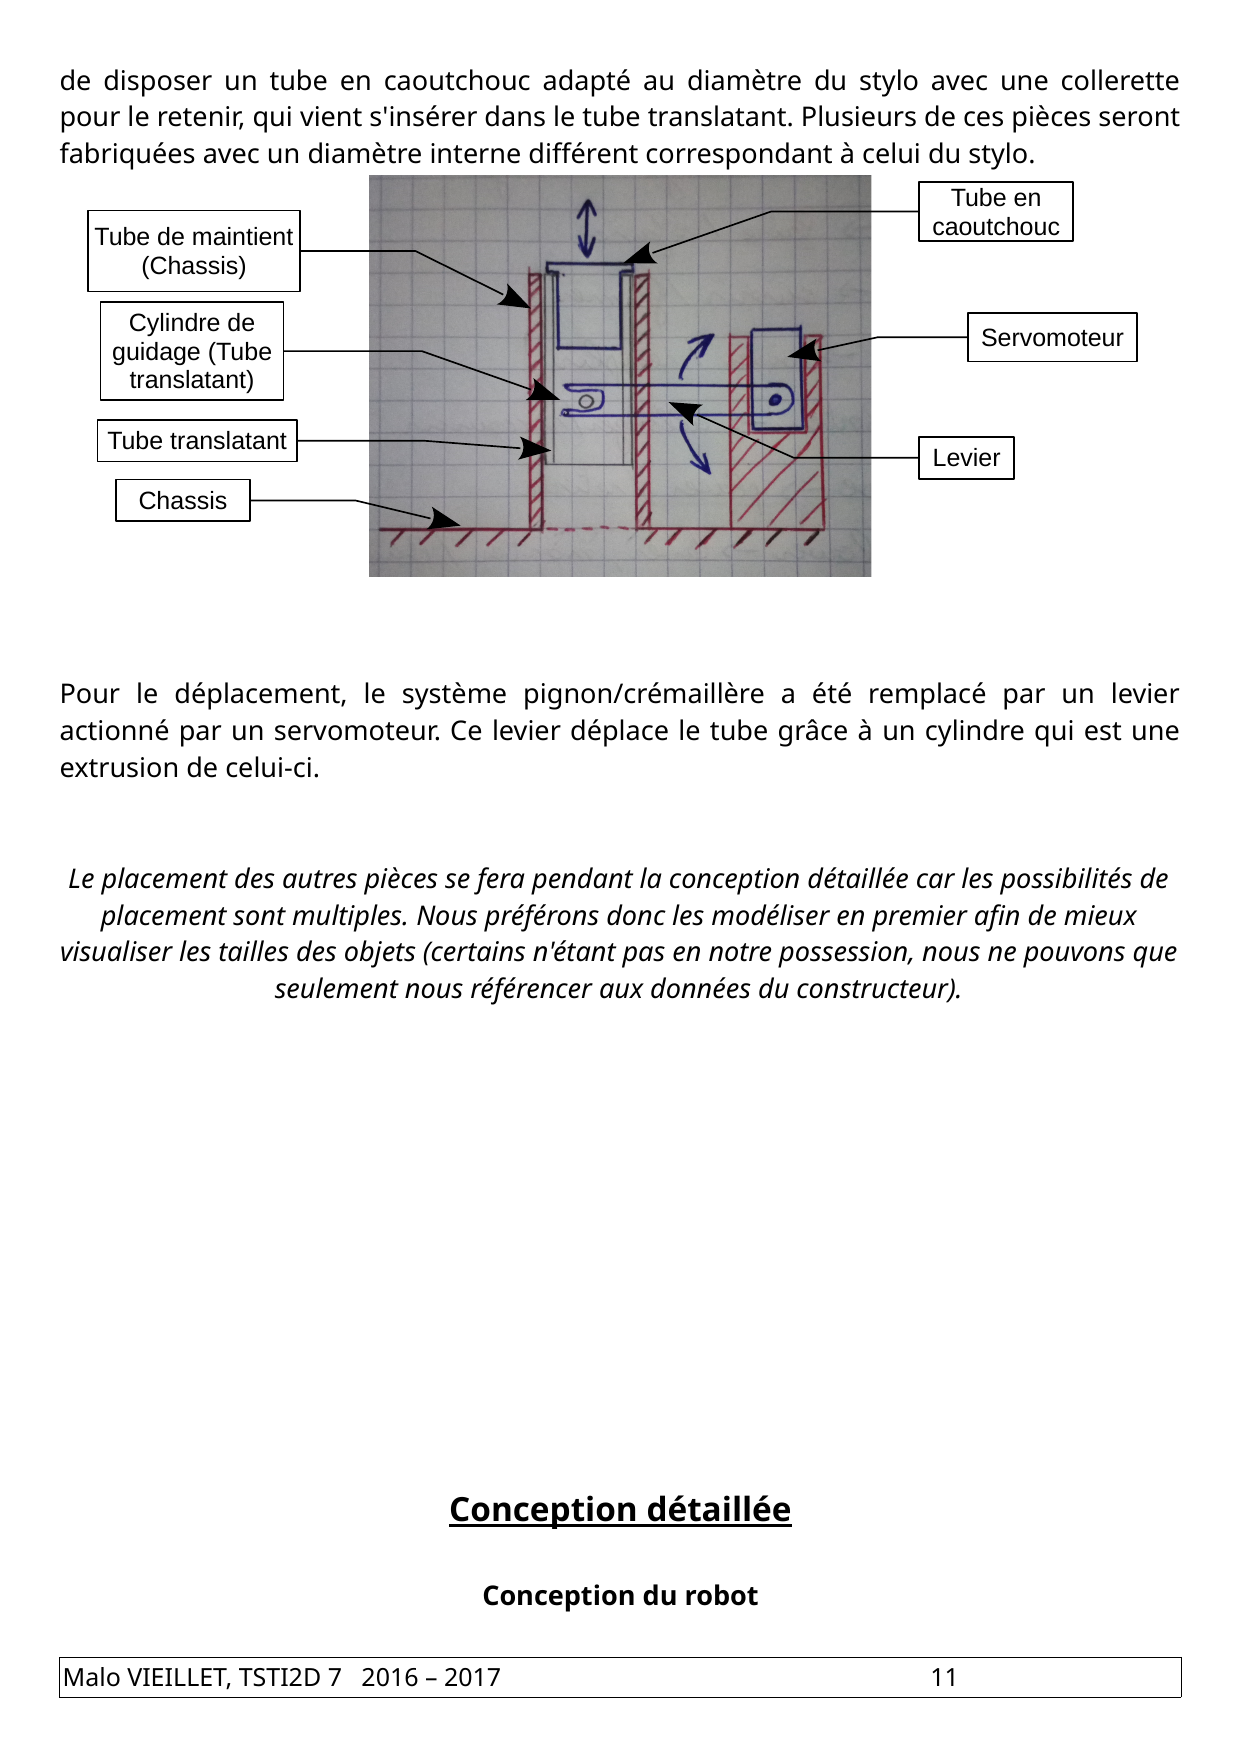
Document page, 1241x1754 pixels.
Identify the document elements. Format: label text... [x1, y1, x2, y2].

text Pour le déplacement, le système pignon/crémaillère a été remplacé par un levier actionné par un servomoteur. Ce levier déplace le tube grâce à un cylindre qui est une extrusion de celui-ci. [59, 675, 1181, 785]
text Le placement des autres pièces se fera pendant la conception détaillée car les possibilités de placement sont multiples. Nous préférons donc les modéliser en premier afin de mieux visualiser les tailles des objets (certains n'étant pas en notre possession, nous ne pouvons que seulement nous référencer aux données du constructeur). [59, 859, 1181, 1007]
text de disposer un tube en caoutchouc adapté au diamètre du stylo avec une collerette pour le retenir, qui vient s'insérer dans le tube translatant. Plusieurs de ces pièces seront fabriquées avec un diamètre interne différent correspondant à celui du stylo. [59, 61, 1181, 172]
text Conception détaillée [59, 1486, 1181, 1531]
picture [369, 260, 872, 355]
text Conception du robot [59, 1577, 1181, 1614]
